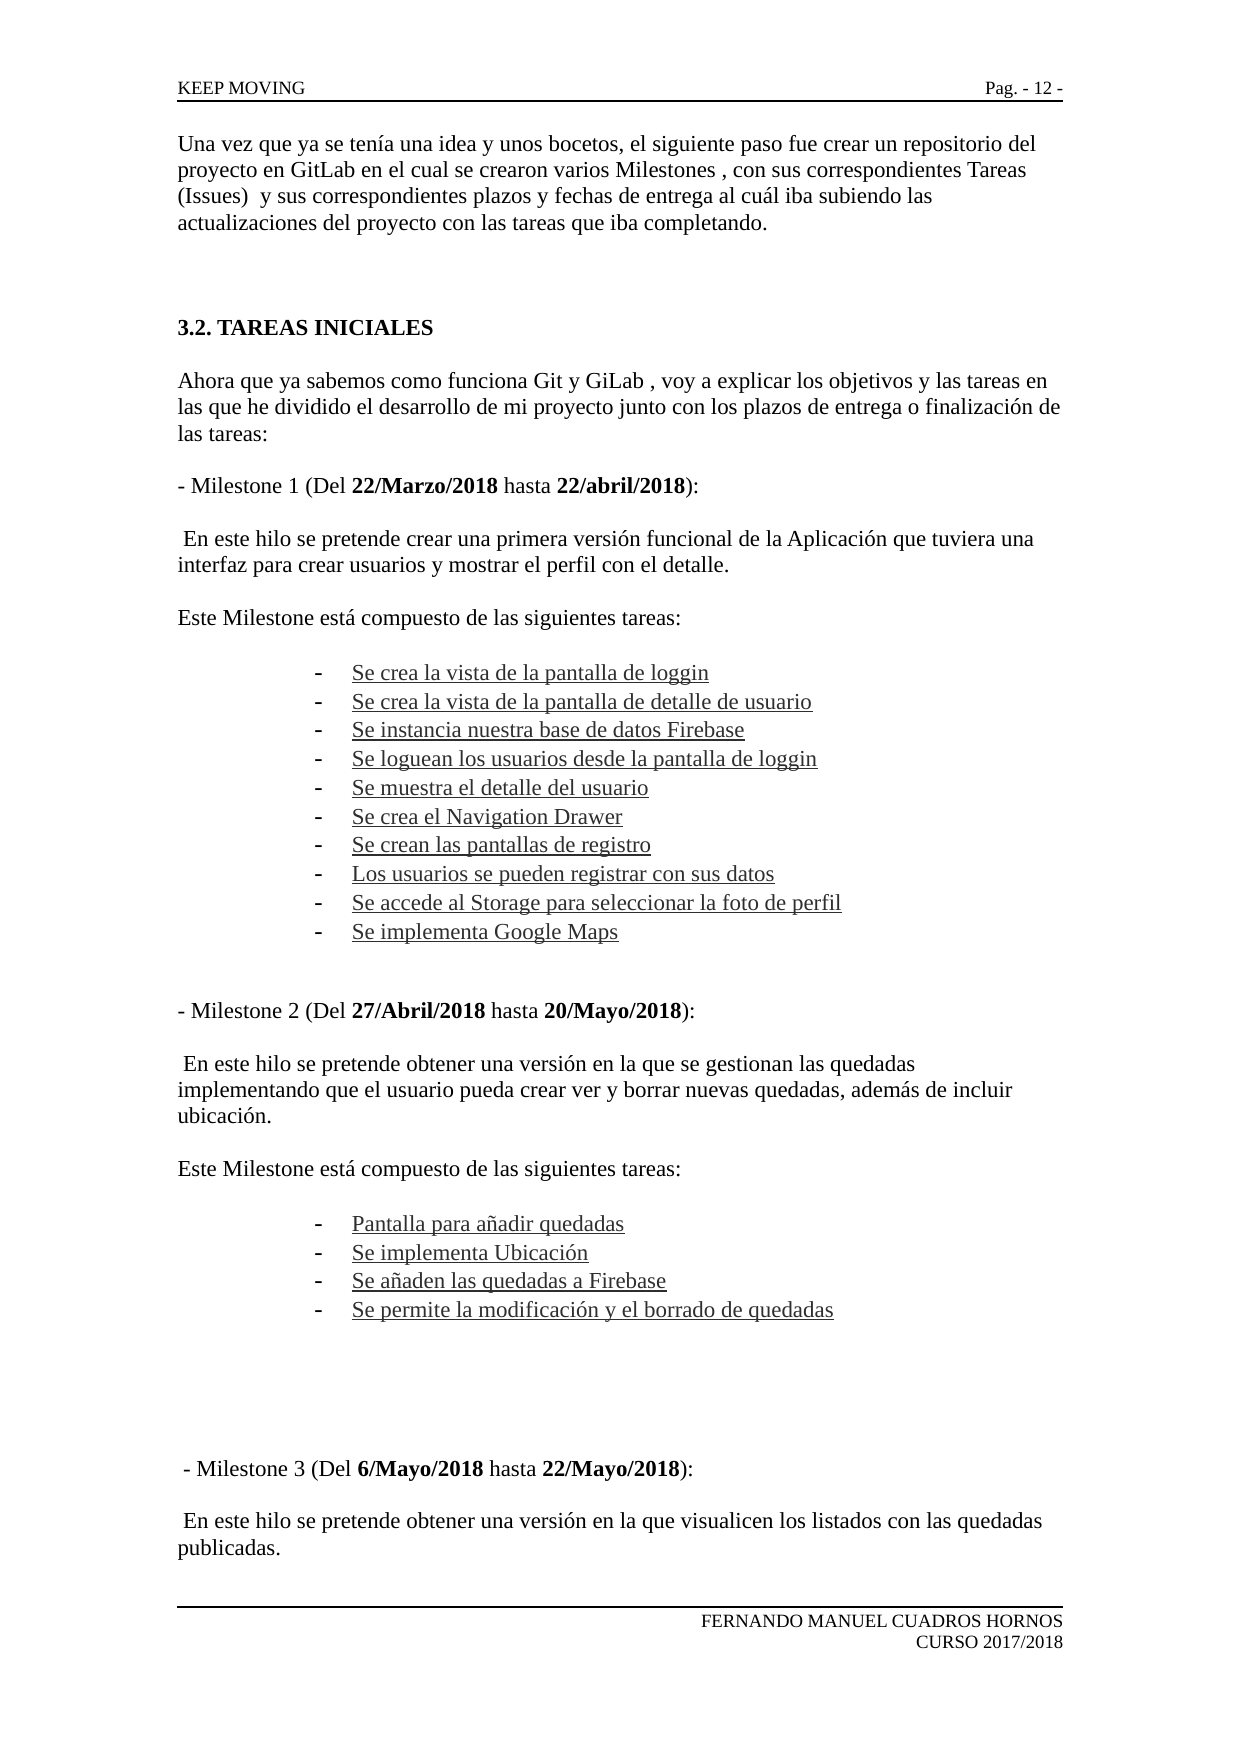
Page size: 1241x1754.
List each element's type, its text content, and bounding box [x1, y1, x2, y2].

list Se añaden las quedadas a Firebase [314, 1266, 1063, 1294]
text - Milestone 3 (Del 6/Mayo/2018 hasta 22/Mayo/2018): [177, 1455, 1063, 1481]
list Se crean las pantallas de registro [314, 829, 1063, 858]
list Se crea el Navigation Drawer [314, 801, 1063, 829]
list Se instancia nuestra base de datos Firebase [314, 714, 1063, 743]
list Los usuarios se pueden registrar con sus datos [314, 858, 1063, 887]
list Se loguean los usuarios desde la pantalla de loggin [314, 743, 1063, 772]
text En este hilo se pretende obtener una versión en la que visualicen los listados con las quedadas publicadas. [177, 1507, 1063, 1560]
text En este hilo se pretende crear una primera versión funcional de la Aplicación que tuviera una interfaz para crear usuarios y mostrar el perfil con el detalle. [177, 525, 1063, 578]
text - Milestone 2 (Del 27/Abril/2018 hasta 20/Mayo/2018): [177, 997, 1063, 1023]
text - Milestone 1 (Del 22/Marzo/2018 hasta 22/abril/2018): [177, 472, 1063, 499]
text Una vez que ya se tenía una idea y unos bocetos, el siguiente paso fue crear un repositorio del proyecto en GitLab en el cual se crearon varios Milestones , con sus correspondientes Tareas (Issues) y sus correspondientes plazos y fechas de entrega al cuál iba subiendo las actualizaciones del proyecto con las tareas que iba completando. [177, 130, 1063, 235]
text 3.2. TAREAS INICIALES [177, 314, 1063, 341]
list Se muestra el detalle del usuario [314, 772, 1063, 801]
text En este hilo se pretende obtener una versión en la que se gestionan las quedadas implementando que el usuario pueda crear ver y borrar nuevas quedadas, además de incluir ubicación. [177, 1050, 1063, 1129]
text Ahora que ya sabemos como funciona Git y GiLab , voy a explicar los objetivos y las tareas en las que he dividido el desarrollo de mi proyecto junto con los plazos de entrega o finalización de las tareas: [177, 367, 1063, 446]
list Se accede al Storage para seleccionar la foto de perfil [314, 887, 1063, 916]
list Se crea la vista de la pantalla de detalle de usuario [314, 686, 1063, 714]
list Se permite la modificación y el borrado de quedadas [314, 1294, 1063, 1323]
list Se implementa Ubicación [314, 1237, 1063, 1266]
list Pantalla para añadir quedadas [314, 1208, 1063, 1237]
text Este Milestone está compuesto de las siguientes tareas: [177, 1155, 1063, 1182]
list Se implementa Google Maps [314, 916, 1063, 944]
text Este Milestone está compuesto de las siguientes tareas: [177, 604, 1063, 631]
list Se crea la vista de la pantalla de loggin [314, 657, 1063, 686]
